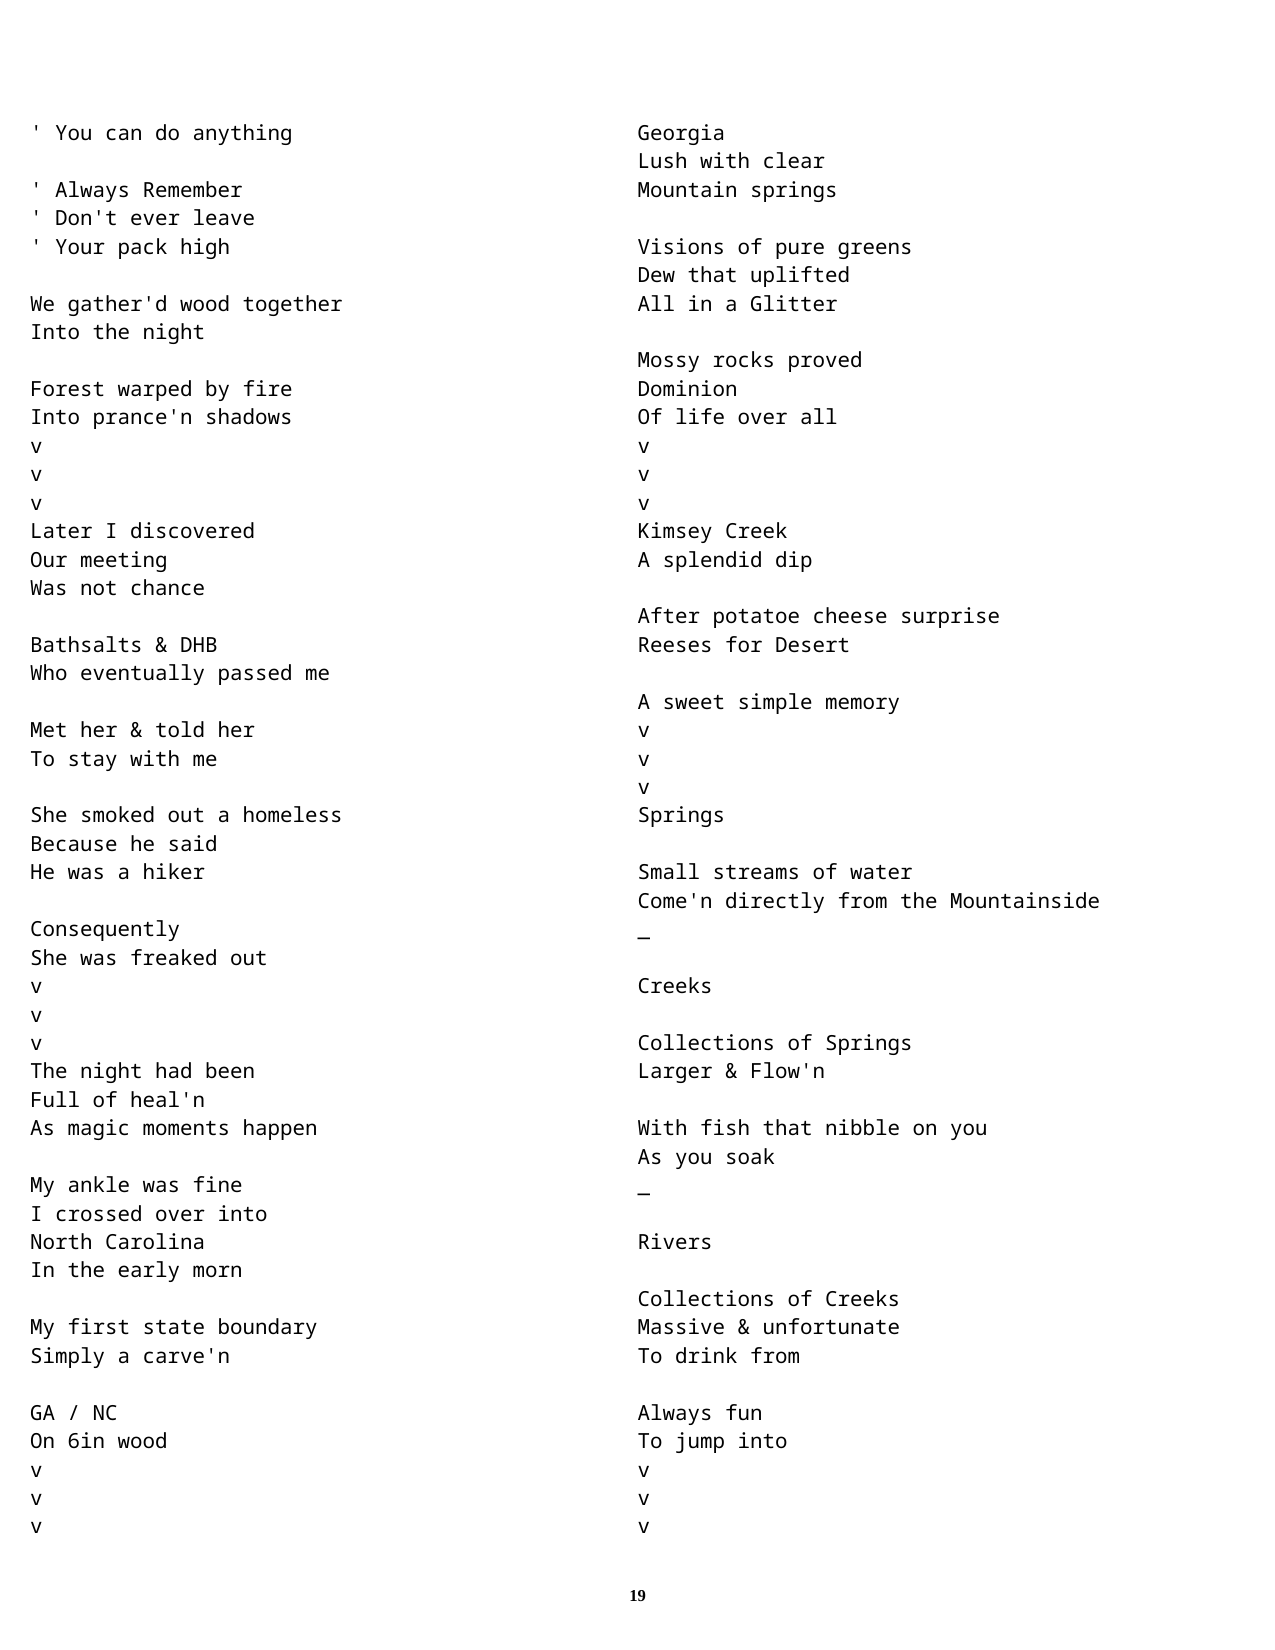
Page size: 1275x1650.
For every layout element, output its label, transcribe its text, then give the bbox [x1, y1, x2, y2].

text _ [637, 1170, 1245, 1199]
text v [637, 715, 1245, 744]
text Come'n directly from the Mountainside [637, 886, 1245, 914]
text On 6in wood [30, 1426, 637, 1455]
text Massive & unfortunate [637, 1312, 1245, 1341]
text My first state boundary [30, 1312, 637, 1341]
text The night had been [30, 1057, 637, 1085]
text All in a Glitter [637, 289, 1245, 317]
text v [30, 971, 637, 1000]
text Because he said [30, 829, 637, 857]
text v [30, 1483, 637, 1512]
text In the early morn [30, 1256, 637, 1284]
text She was freaked out [30, 943, 637, 971]
text v [30, 431, 637, 459]
text v [30, 1000, 637, 1028]
text Mountain springs [637, 175, 1245, 203]
text We gather'd wood together [30, 289, 637, 317]
text As magic moments happen [30, 1113, 637, 1142]
text v [637, 431, 1245, 459]
text Was not chance [30, 573, 637, 602]
text ' Your pack high [30, 232, 637, 260]
text Lush with clear [637, 147, 1245, 175]
text Dew that uplifted [637, 260, 1245, 289]
text As you soak [637, 1142, 1245, 1170]
text Collections of Springs [637, 1028, 1245, 1057]
text _ [637, 914, 1245, 943]
text Of life over all [637, 402, 1245, 431]
text Larger & Flow'n [637, 1057, 1245, 1085]
text ' Always Remember [30, 175, 637, 203]
text Visions of pure greens [637, 232, 1245, 260]
text Later I discovered [30, 516, 637, 545]
text ' You can do anything [30, 118, 637, 147]
text ' Don't ever leave [30, 203, 637, 232]
text Forest warped by fire [30, 374, 637, 402]
text Springs [637, 801, 1245, 829]
text With fish that nibble on you [637, 1113, 1245, 1142]
text He was a hiker [30, 857, 637, 886]
text GA / NC [30, 1398, 637, 1426]
text She smoked out a homeless [30, 801, 637, 829]
text North Carolina [30, 1227, 637, 1256]
text To jump into [637, 1426, 1245, 1455]
text Rivers [637, 1227, 1245, 1256]
text Into prance'n shadows [30, 402, 637, 431]
text Into the night [30, 317, 637, 346]
text Our meeting [30, 545, 637, 573]
text Who eventually passed me [30, 658, 637, 687]
text v [637, 1483, 1245, 1512]
text Bathsalts & DHB [30, 630, 637, 658]
text v [637, 488, 1245, 516]
text Georgia [637, 118, 1245, 147]
text v [30, 1455, 637, 1483]
text v [637, 1455, 1245, 1483]
text I crossed over into [30, 1199, 637, 1227]
text v [637, 1512, 1245, 1540]
text Creeks [637, 971, 1245, 1000]
text v [30, 459, 637, 488]
text After potatoe cheese surprise [637, 602, 1245, 630]
text Collections of Creeks [637, 1284, 1245, 1312]
text v [637, 744, 1245, 772]
text Full of heal'n [30, 1085, 637, 1113]
text Dominion [637, 374, 1245, 402]
text Reeses for Desert [637, 630, 1245, 658]
text Mossy rocks proved [637, 346, 1245, 374]
text Kimsey Creek [637, 516, 1245, 545]
text A splendid dip [637, 545, 1245, 573]
text v [637, 772, 1245, 801]
text Always fun [637, 1398, 1245, 1426]
text v [30, 488, 637, 516]
text My ankle was fine [30, 1170, 637, 1199]
text Consequently [30, 914, 637, 943]
text v [30, 1028, 637, 1057]
text A sweet simple memory [637, 687, 1245, 715]
text Small streams of water [637, 857, 1245, 886]
text v [637, 459, 1245, 488]
text To drink from [637, 1341, 1245, 1369]
text Simply a carve'n [30, 1341, 637, 1369]
text Met her & told her [30, 715, 637, 744]
text To stay with me [30, 744, 637, 772]
text v [30, 1512, 637, 1540]
